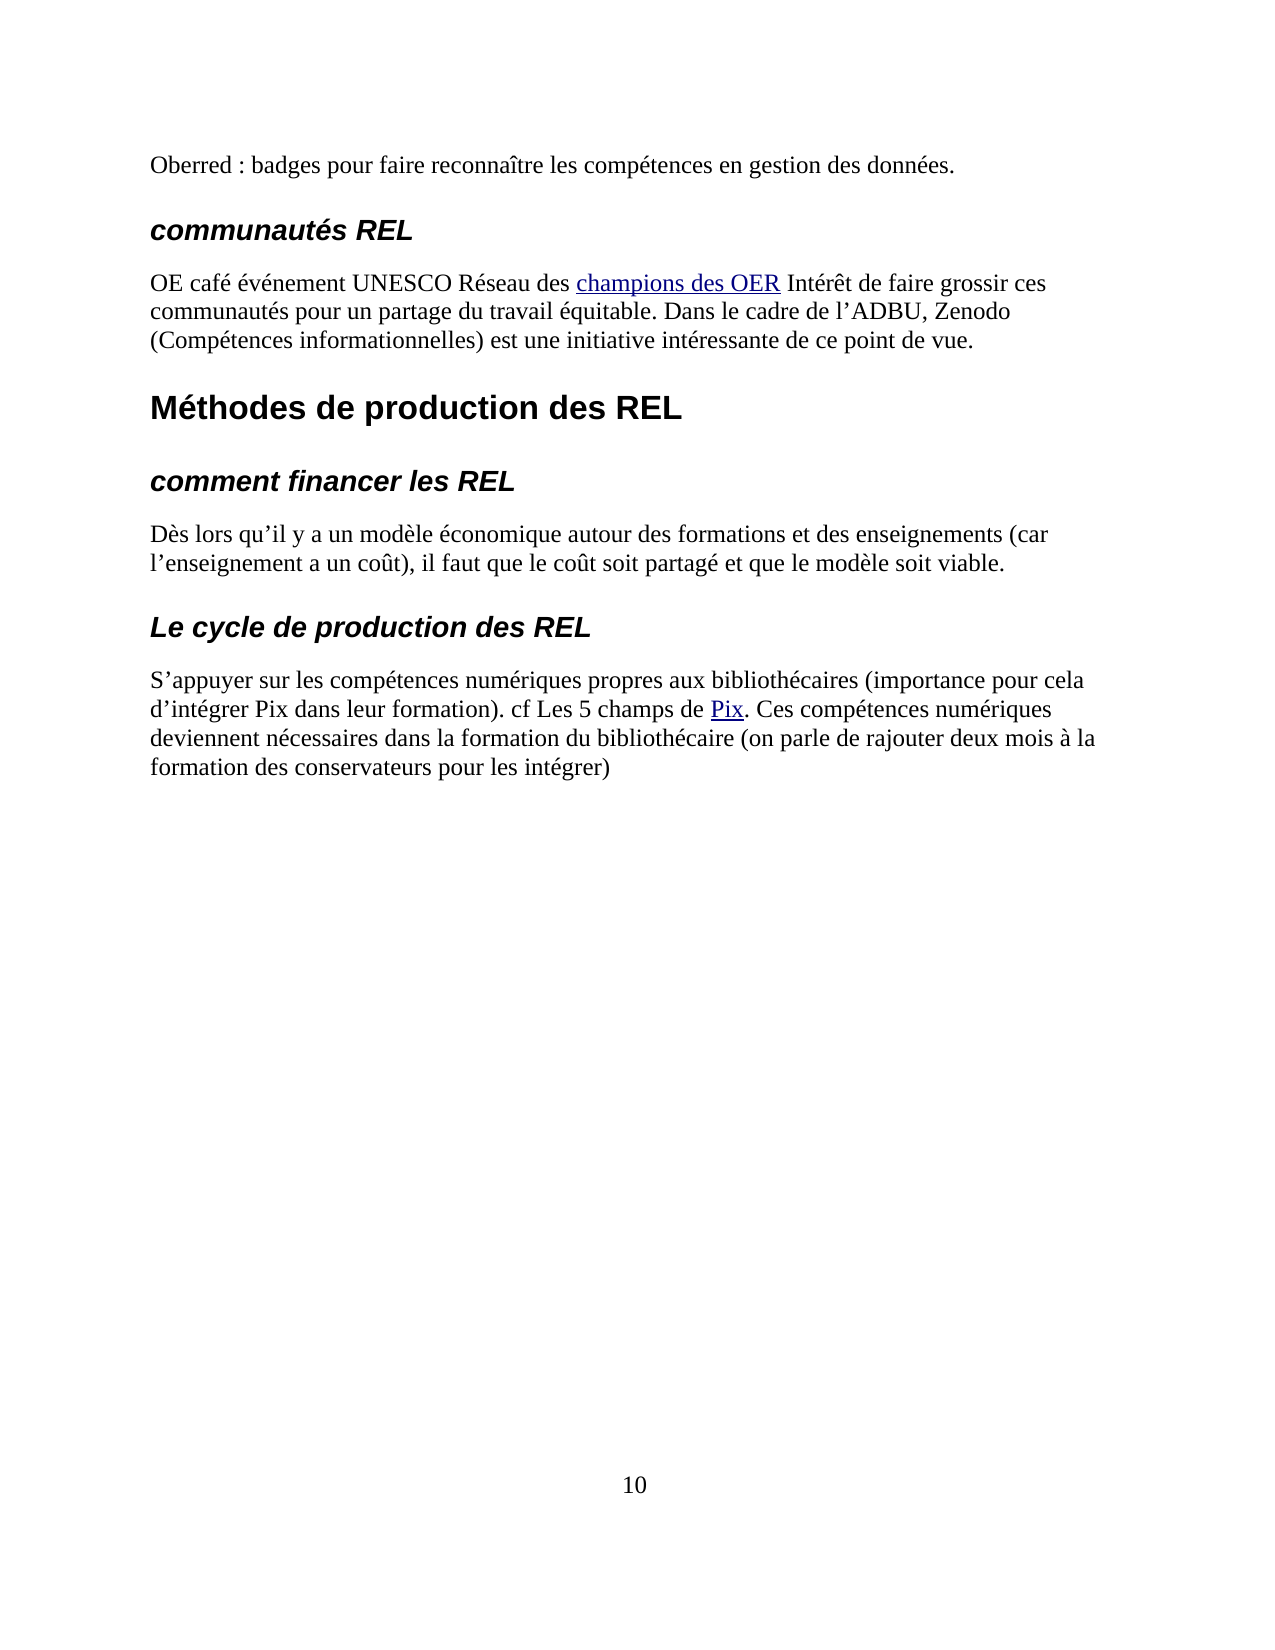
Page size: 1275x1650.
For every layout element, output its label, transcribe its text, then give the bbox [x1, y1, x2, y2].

text Oberred : badges pour faire reconnaître les compétences en gestion des données. [150, 150, 1125, 179]
subtitle Le cycle de production des REL [150, 611, 1125, 644]
subtitle communautés REL [150, 213, 1125, 246]
subtitle Méthodes de production des REL [150, 388, 1125, 427]
text OE café événement UNESCO Réseau des champions des OER Intérêt de faire grossir ces communautés pour un partage du travail équitable. Dans le cadre de l’ADBU, Zenodo (Compétences informationnelles) est une initiative intéressante de ce point de vue. [150, 268, 1125, 354]
subtitle comment financer les REL [150, 464, 1125, 498]
text Dès lors qu’il y a un modèle économique autour des formations et des enseignements (car l’enseignement a un coût), il faut que le coût soit partagé et que le modèle soit viable. [150, 519, 1125, 577]
text S’appuyer sur les compétences numériques propres aux bibliothécaires (importance pour cela d’intégrer Pix dans leur formation). cf Les 5 champs de Pix. Ces compétences numériques deviennent nécessaires dans la formation du bibliothécaire (on parle de rajouter deux mois à la formation des conservateurs pour les intégrer) [150, 666, 1125, 781]
